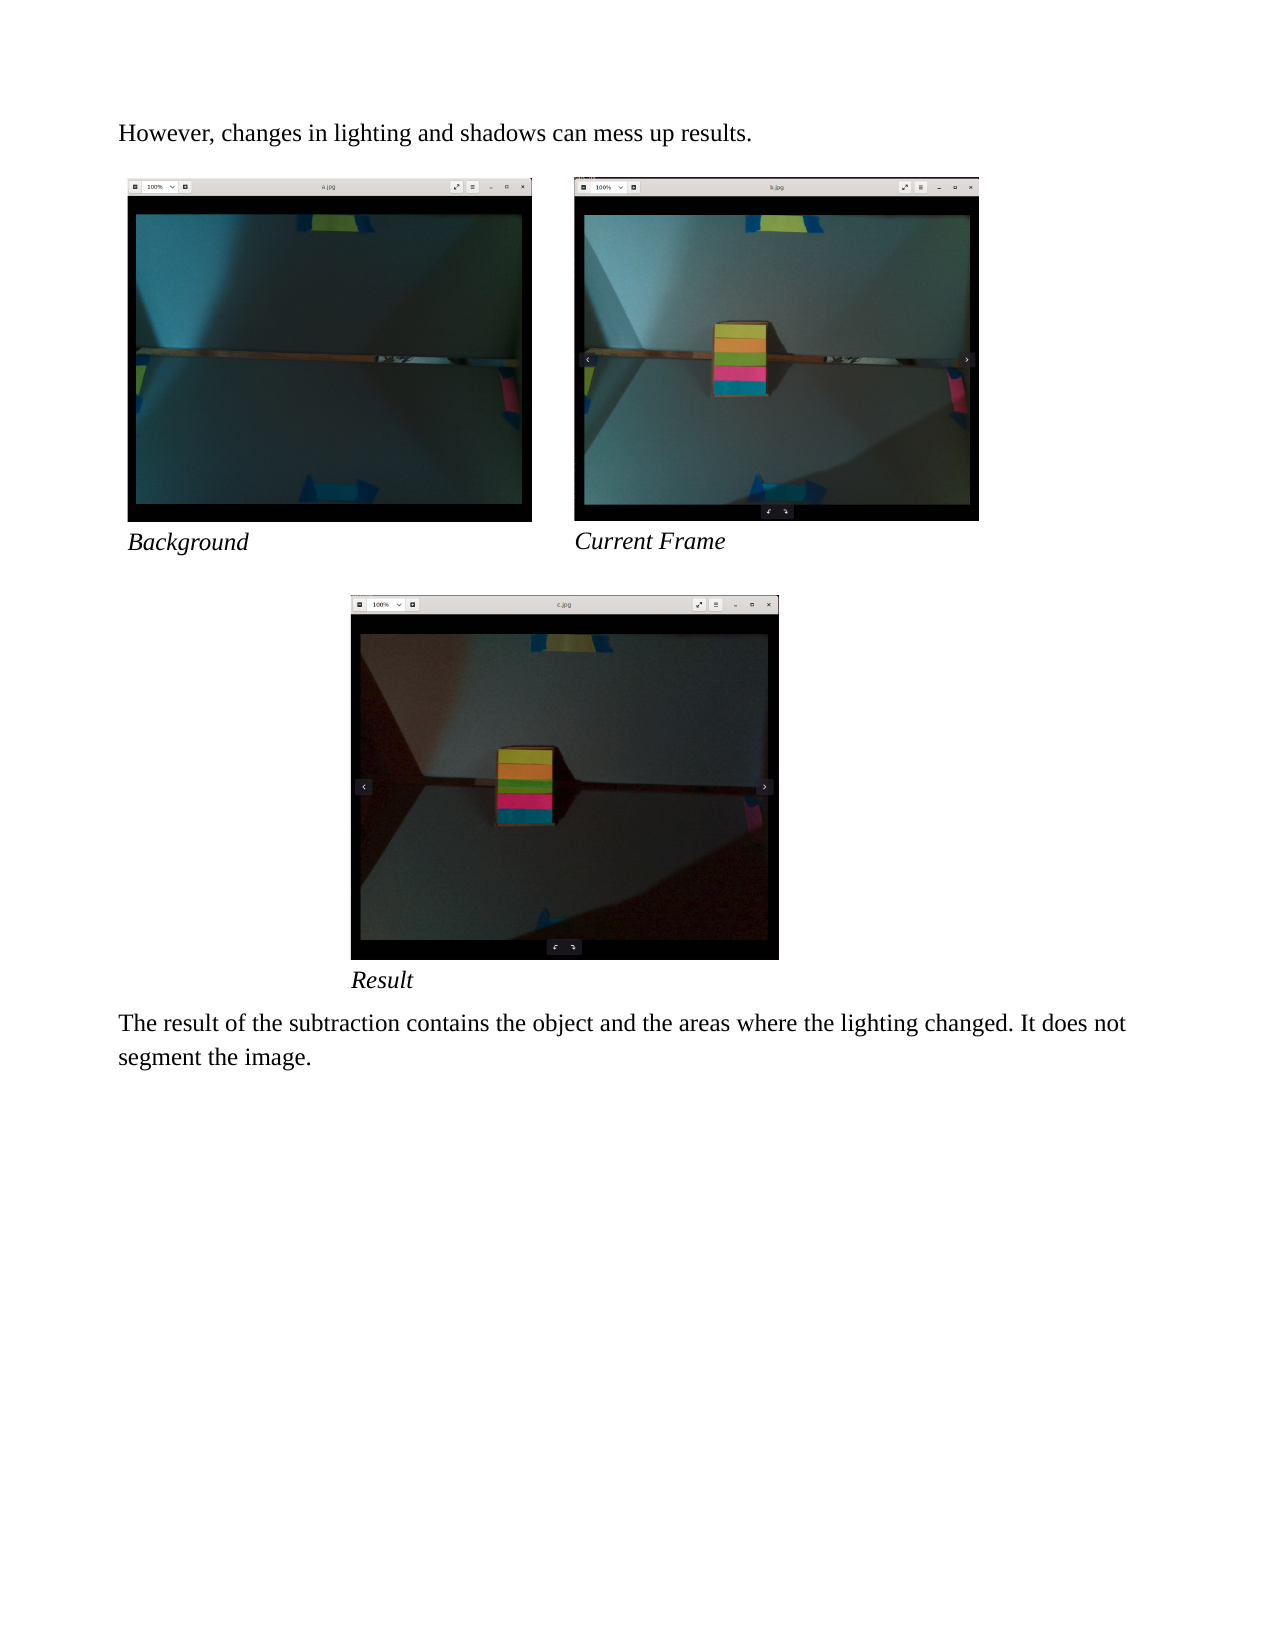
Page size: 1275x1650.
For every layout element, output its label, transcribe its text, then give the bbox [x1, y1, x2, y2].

picture [127, 178, 532, 522]
picture [350, 595, 779, 960]
text The result of the subtraction contains the object and the areas where the lighting changed. It does not segment the image. [118, 1008, 1157, 1070]
text Current Frame [574, 521, 979, 555]
text However, changes in lighting and shadows can mess up results. [118, 118, 1157, 147]
picture [574, 177, 979, 521]
text Result [351, 960, 779, 993]
text Background [127, 522, 532, 556]
